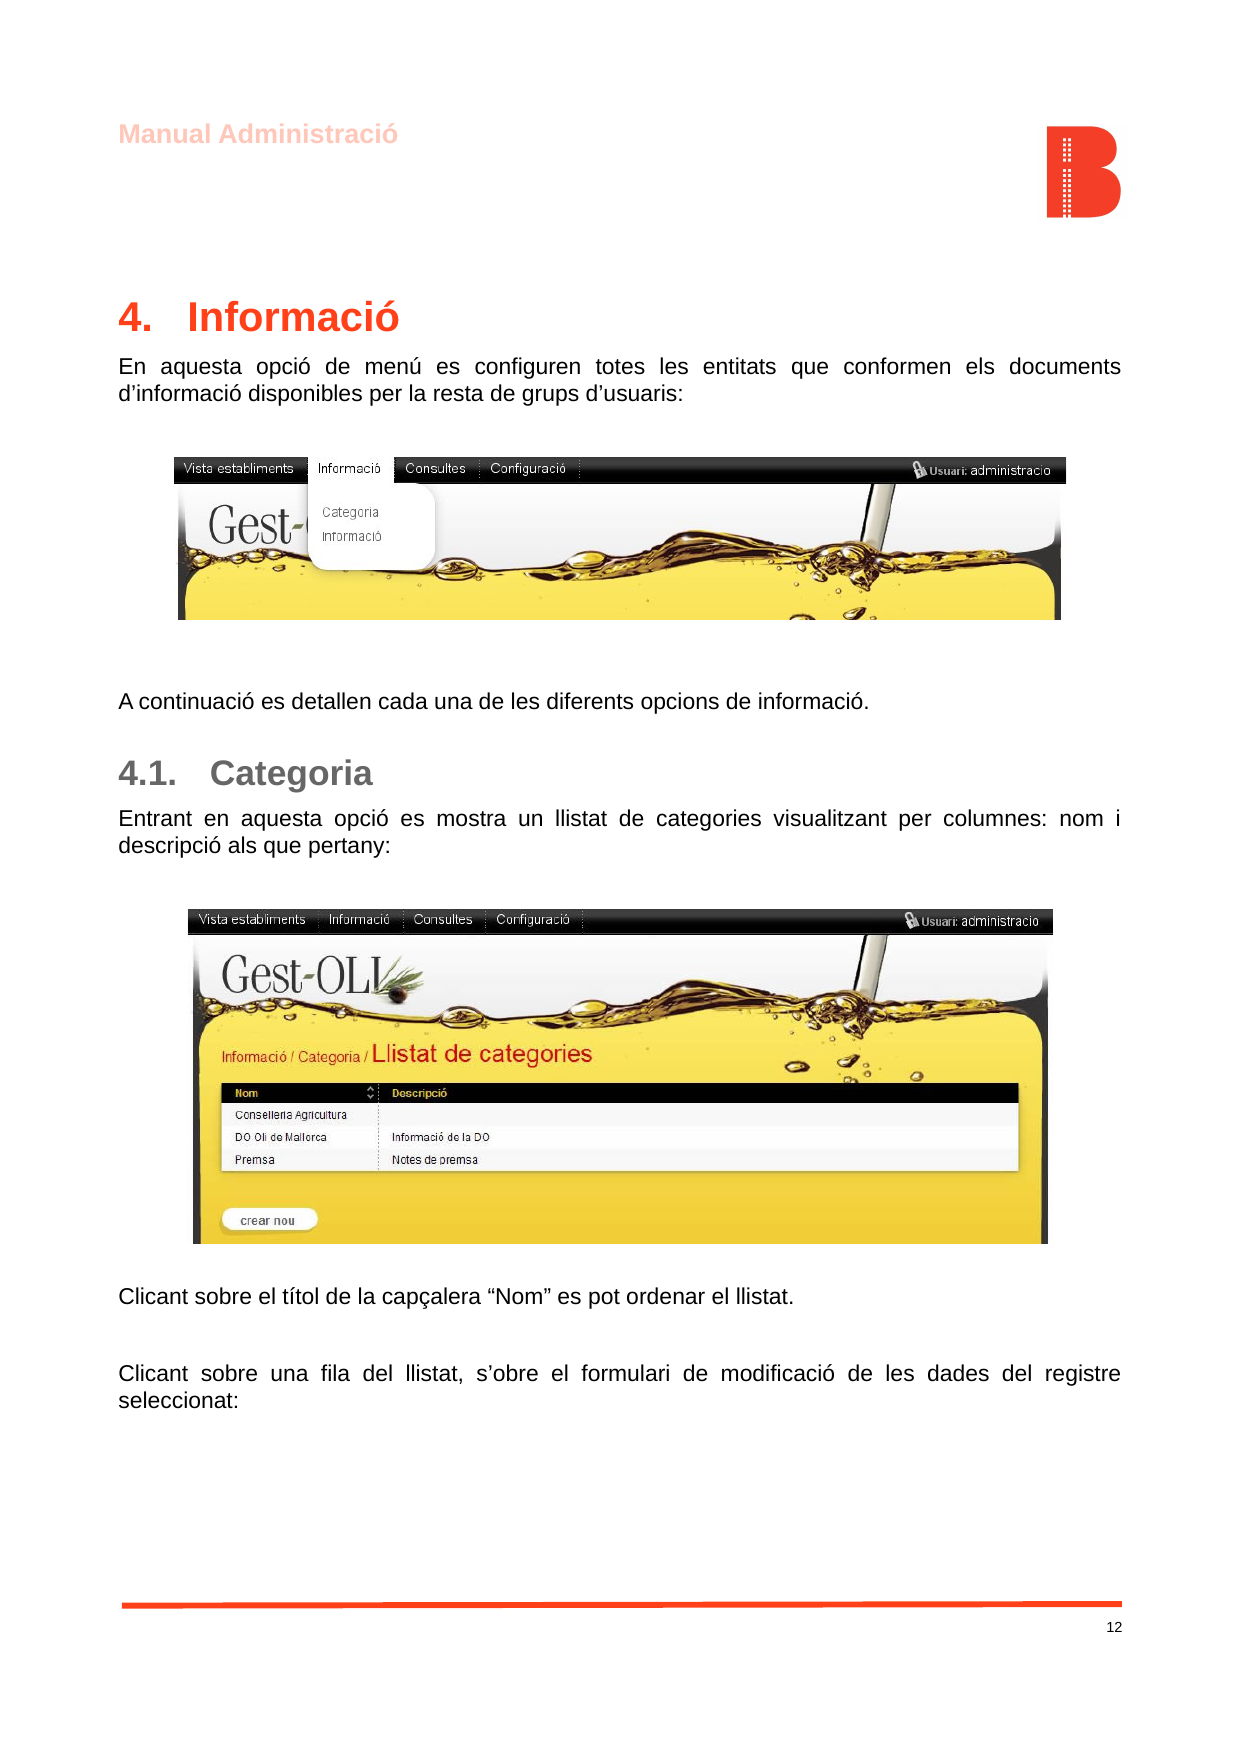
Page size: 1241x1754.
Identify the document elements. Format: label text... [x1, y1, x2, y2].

picture [187, 909, 1053, 1244]
text En aquesta opció de menú es configuren totes les entitats que conformen els documents d’informació disponibles per la resta de grups d’usuaris: [118, 353, 1122, 406]
text Entrant en aquesta opció es mostra un llistat de categories visualitzant per columnes: nom i descripció als que pertany: [118, 805, 1122, 858]
text Clicant sobre una fila del llistat, s’obre el formulari de modificació de les dades del registre seleccionat: [118, 1360, 1122, 1413]
subtitle Categoria [118, 752, 1122, 793]
subtitle Informació [118, 293, 1122, 341]
text Clicant sobre el títol de la capçalera “Nom” es pot ordenar el llistat. [118, 1283, 1122, 1309]
text A continuació es detallen cada una de les diferents opcions de informació. [118, 688, 1122, 714]
picture [174, 457, 1067, 620]
picture [1036, 124, 1130, 221]
